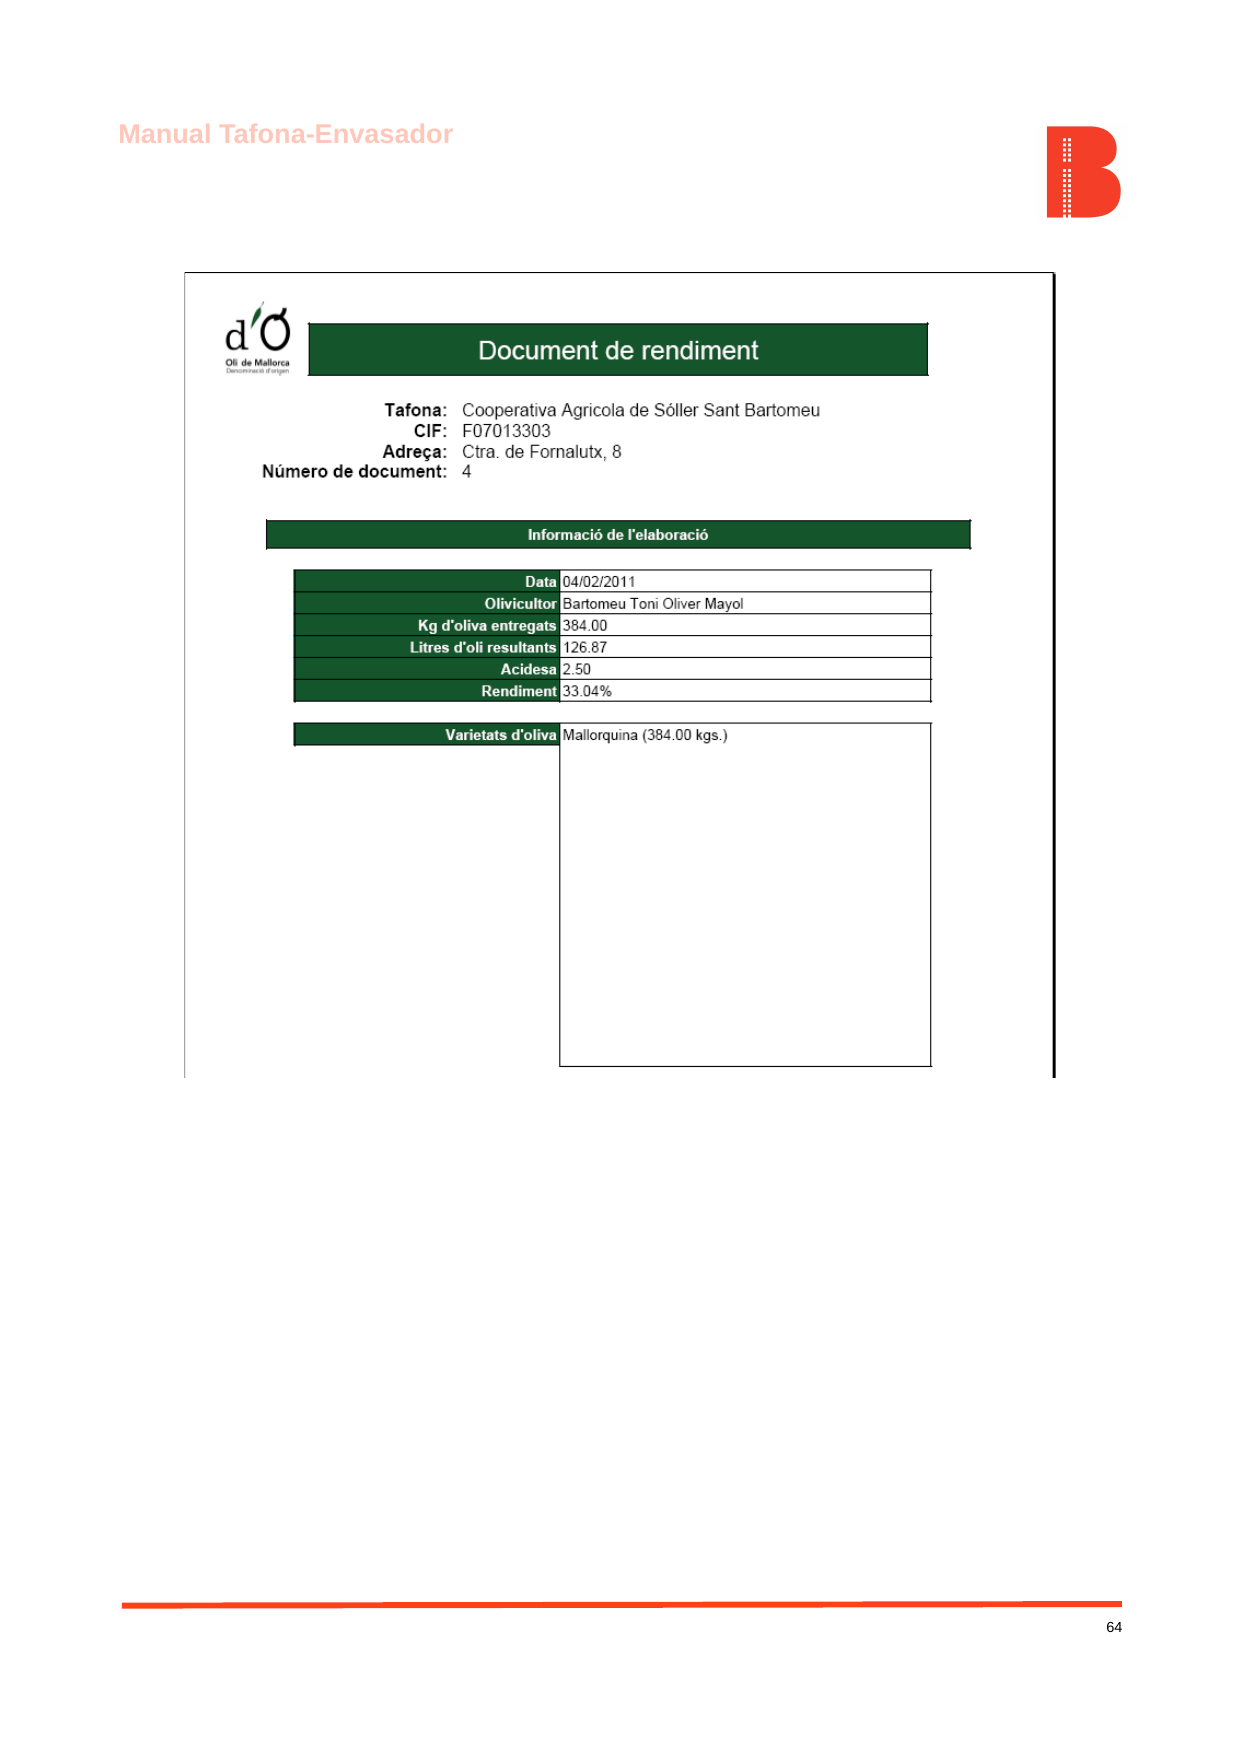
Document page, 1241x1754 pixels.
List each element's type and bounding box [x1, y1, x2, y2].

picture [1036, 124, 1130, 221]
picture [184, 272, 1056, 1078]
